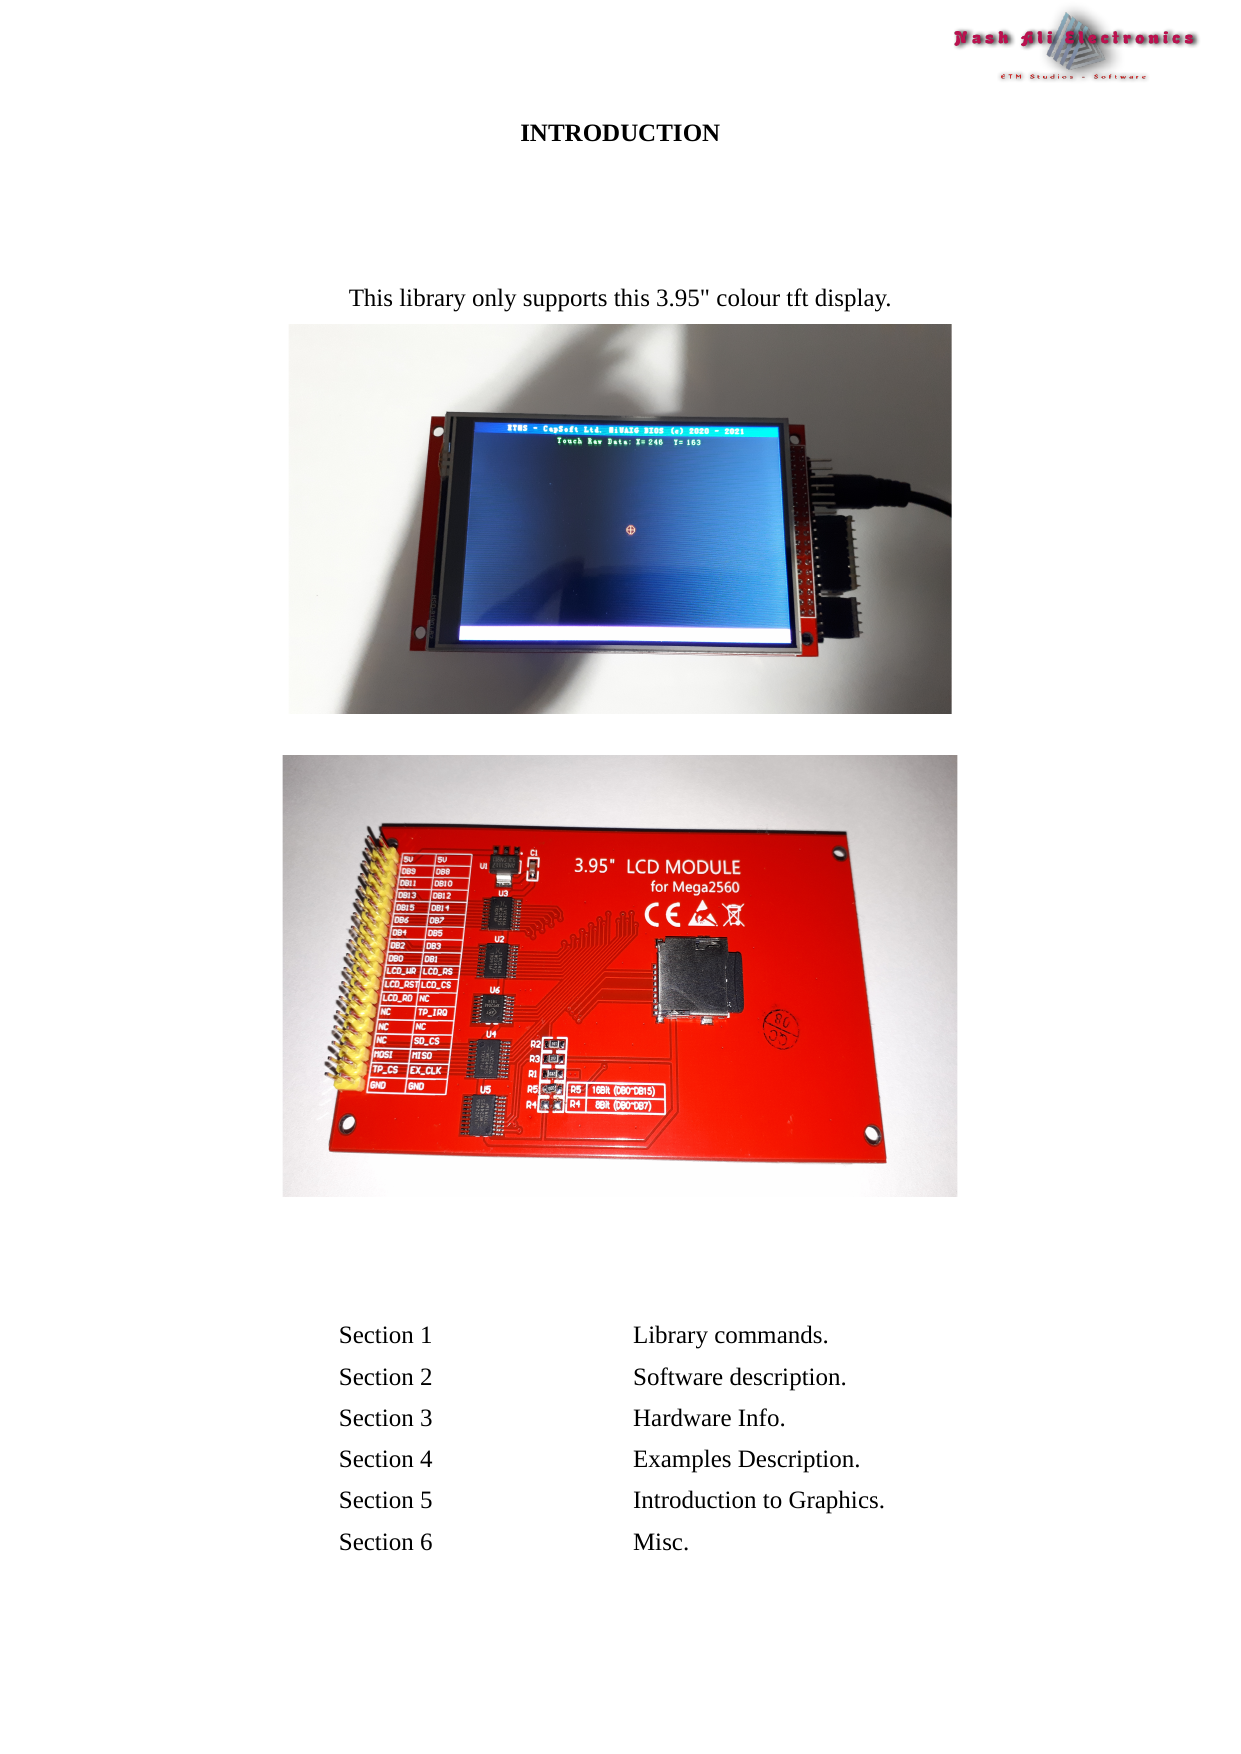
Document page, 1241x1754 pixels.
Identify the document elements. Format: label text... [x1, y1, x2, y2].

text Section 6 Misc. [118, 1527, 1122, 1555]
picture [288, 324, 952, 714]
text Section 4 Examples Description. [118, 1444, 1122, 1473]
picture [917, 0, 1240, 89]
text Section 2 Software description. [118, 1362, 1122, 1390]
text This library only supports this 3.95" colour tft display. [118, 283, 1122, 312]
text Section 1 Library commands. [118, 1320, 1122, 1349]
picture [282, 755, 958, 1197]
text Section 5 Introduction to Graphics. [118, 1485, 1122, 1514]
text INTRODUCTION [118, 118, 1122, 147]
text Section 3 Hardware Info. [118, 1403, 1122, 1432]
